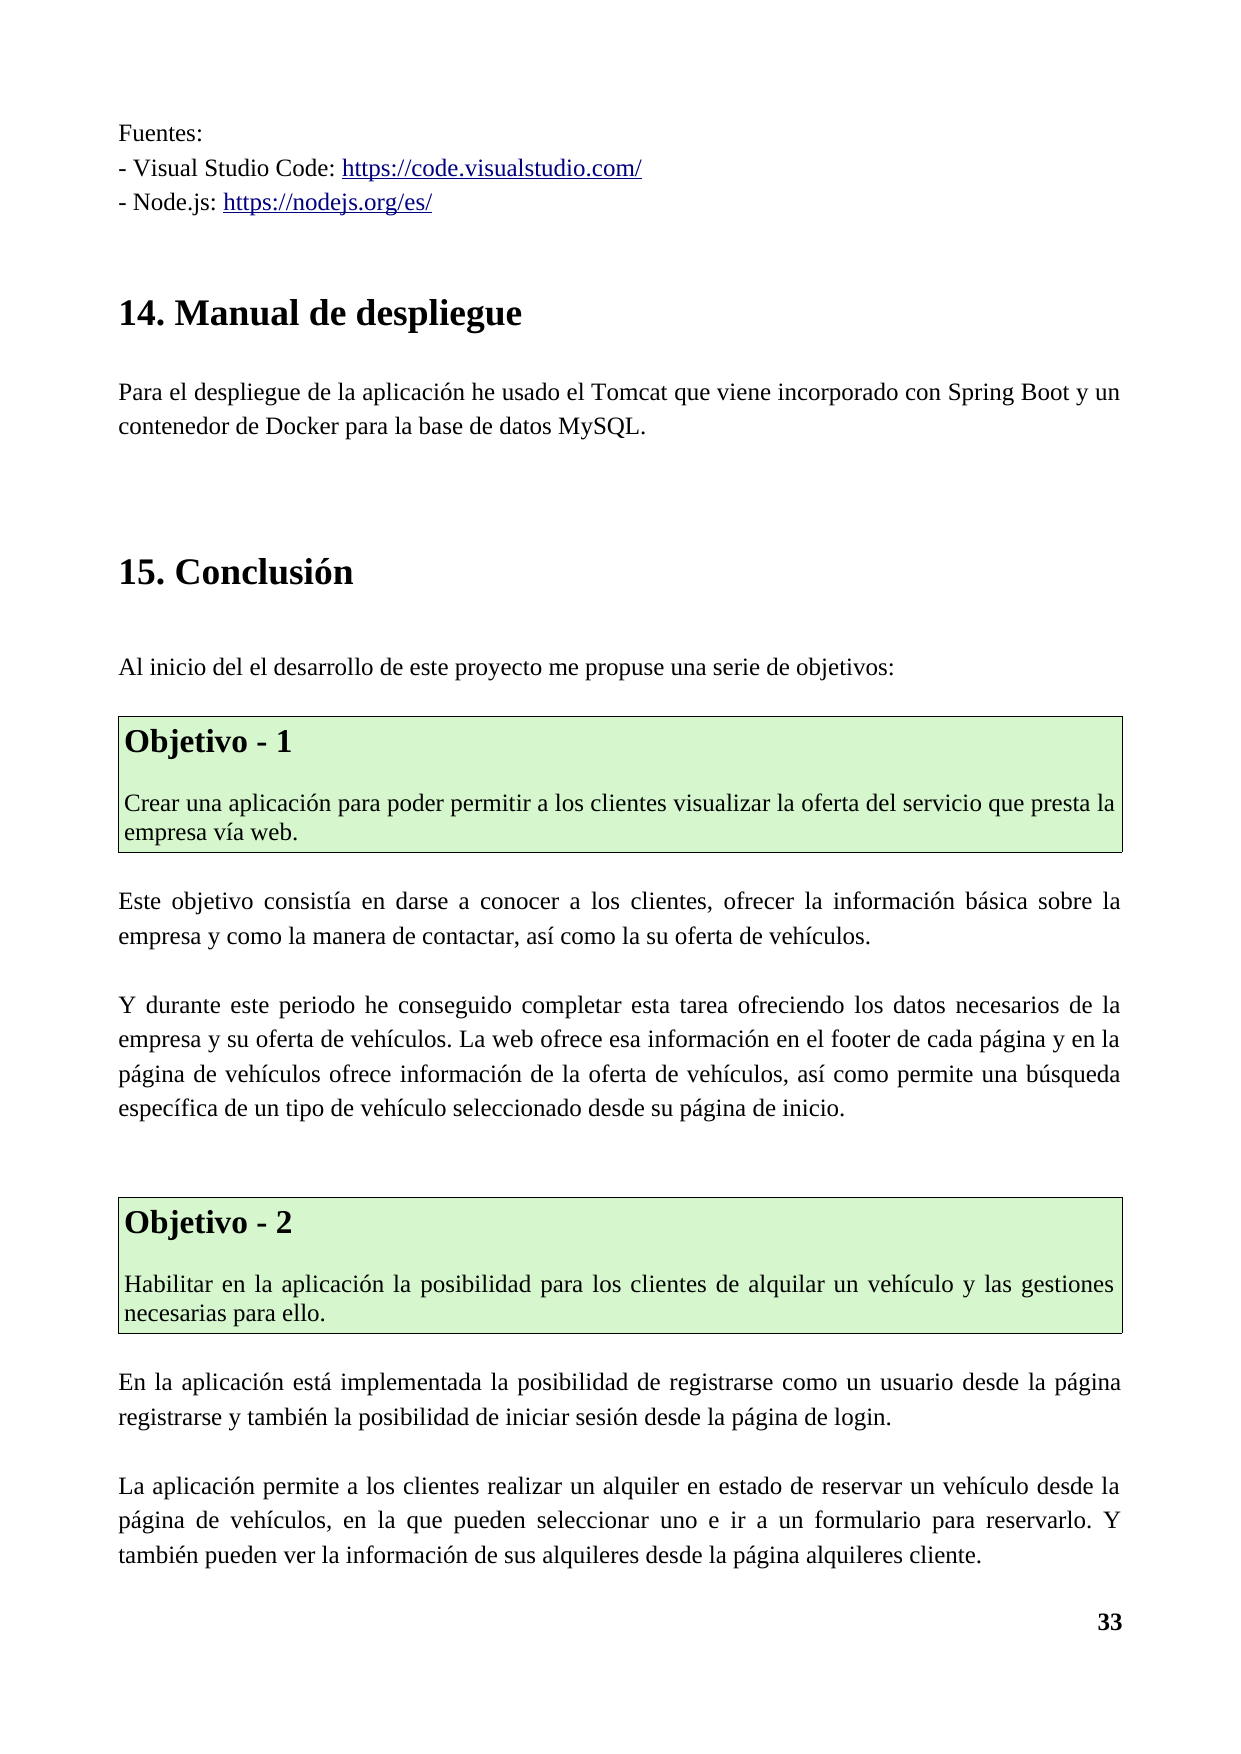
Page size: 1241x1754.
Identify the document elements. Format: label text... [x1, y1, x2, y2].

text 15. Conclusión [118, 549, 1122, 592]
table_header Objetivo - 2 Habilitar en la aplicación la posibilidad para los clientes de alquilar un vehículo y las gestiones necesarias para ello. [119, 1198, 1122, 1333]
text En la aplicación está implementada la posibilidad de registrarse como un usuario desde la página registrarse y también la posibilidad de iniciar sesión desde la página de login. [118, 1367, 1122, 1431]
text Al inicio del el desarrollo de este proyecto me propuse una serie de objetivos: [118, 652, 1122, 681]
text Fuentes: [118, 118, 1122, 147]
text Para el despliegue de la aplicación he usado el Tomcat que viene incorporado con Spring Boot y un contenedor de Docker para la base de datos MySQL. [118, 377, 1122, 440]
text - Visual Studio Code: https://code.visualstudio.com/ [118, 153, 1122, 181]
table_header Objetivo - 1 Crear una aplicación para poder permitir a los clientes visualizar la oferta del servicio que presta la empresa vía web. [119, 717, 1122, 852]
text Y durante este periodo he conseguido completar esta tarea ofreciendo los datos necesarios de la empresa y su oferta de vehículos. La web ofrece esa información en el footer de cada página y en la página de vehículos ofrece información de la oferta de vehículos, así como permite una búsqueda específica de un tipo de vehículo seleccionado desde su página de inicio. [118, 990, 1122, 1122]
text Este objetivo consistía en darse a conocer a los clientes, ofrecer la información básica sobre la empresa y como la manera de contactar, así como la su oferta de vehículos. [118, 886, 1122, 949]
text 14. Manual de despliegue [118, 291, 1122, 334]
text - Node.js: https://nodejs.org/es/ [118, 187, 1122, 216]
text La aplicación permite a los clientes realizar un alquiler en estado de reservar un vehículo desde la página de vehículos, en la que pueden seleccionar uno e ir a un formulario para reservarlo. Y también pueden ver la información de sus alquileres desde la página alquileres cliente. [118, 1471, 1122, 1568]
